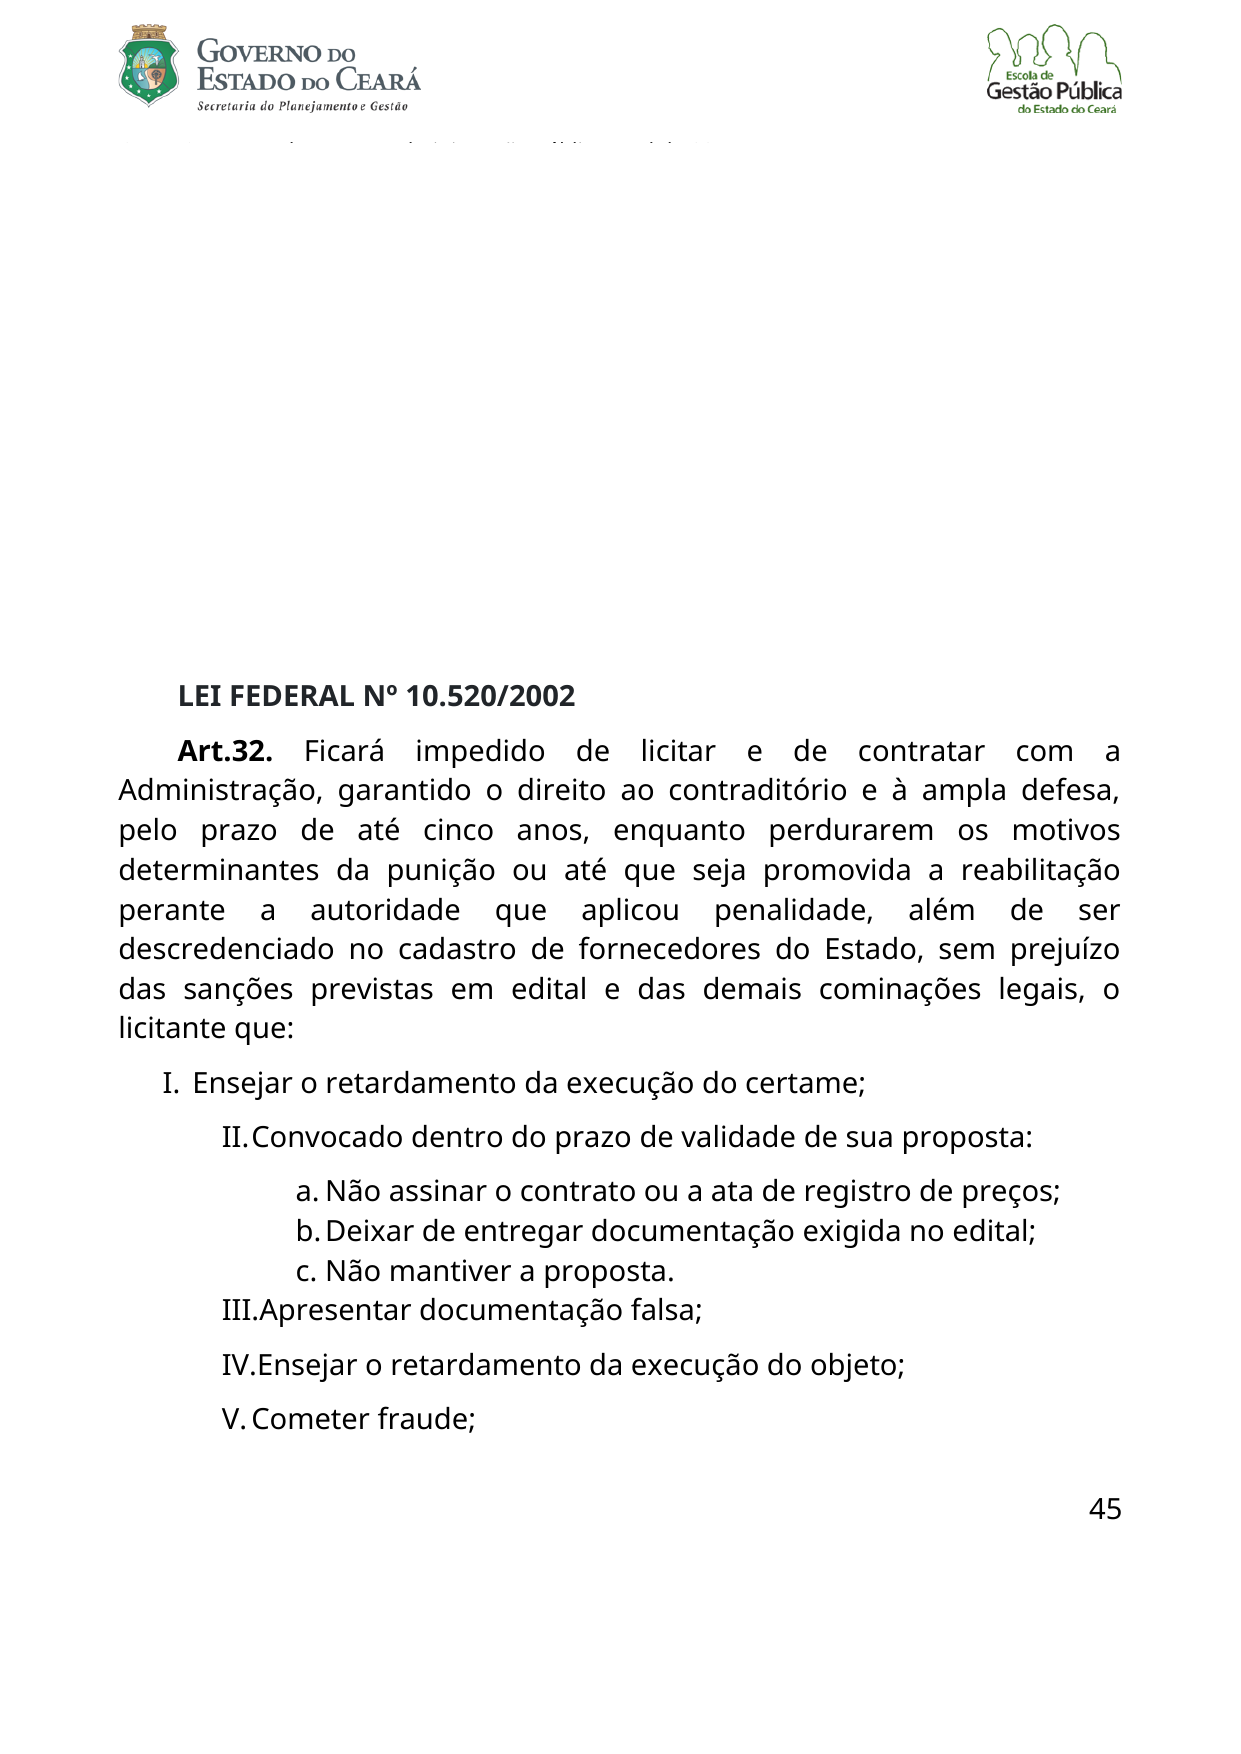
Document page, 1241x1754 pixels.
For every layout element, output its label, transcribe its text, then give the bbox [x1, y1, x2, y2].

text Art.32. Ficará impedido de licitar e de contratar com a Administração, garantido o direito ao contraditório e à ampla defesa, pelo prazo de até cinco anos, enquanto perdurarem os motivos determinantes da punição ou até que seja promovida a reabilitação perante a autoridade que aplicou penalidade, além de ser descredenciado no cadastro de fornecedores do Estado, sem prejuízo das sanções previstas em edital e das demais cominações legais, o licitante que: [118, 730, 1122, 1047]
list Apresentar documentação falsa; [162, 1290, 1122, 1329]
list Ensejar o retardamento da execução do objeto; [162, 1344, 1122, 1384]
text LEI FEDERAL Nº 10.520/2002 [118, 676, 1122, 715]
list Cometer fraude; [162, 1398, 1122, 1438]
picture [118, 24, 1122, 113]
list Não mantiver a proposta. [236, 1250, 1122, 1290]
list Não assinar o contrato ou a ata de registro de preços; [236, 1171, 1122, 1210]
list Deixar de entregar documentação exigida no edital; [236, 1210, 1122, 1250]
list Convocado dentro do prazo de validade de sua proposta: [162, 1116, 1122, 1156]
list Ensejar o retardamento da execução do certame; [162, 1062, 1122, 1102]
